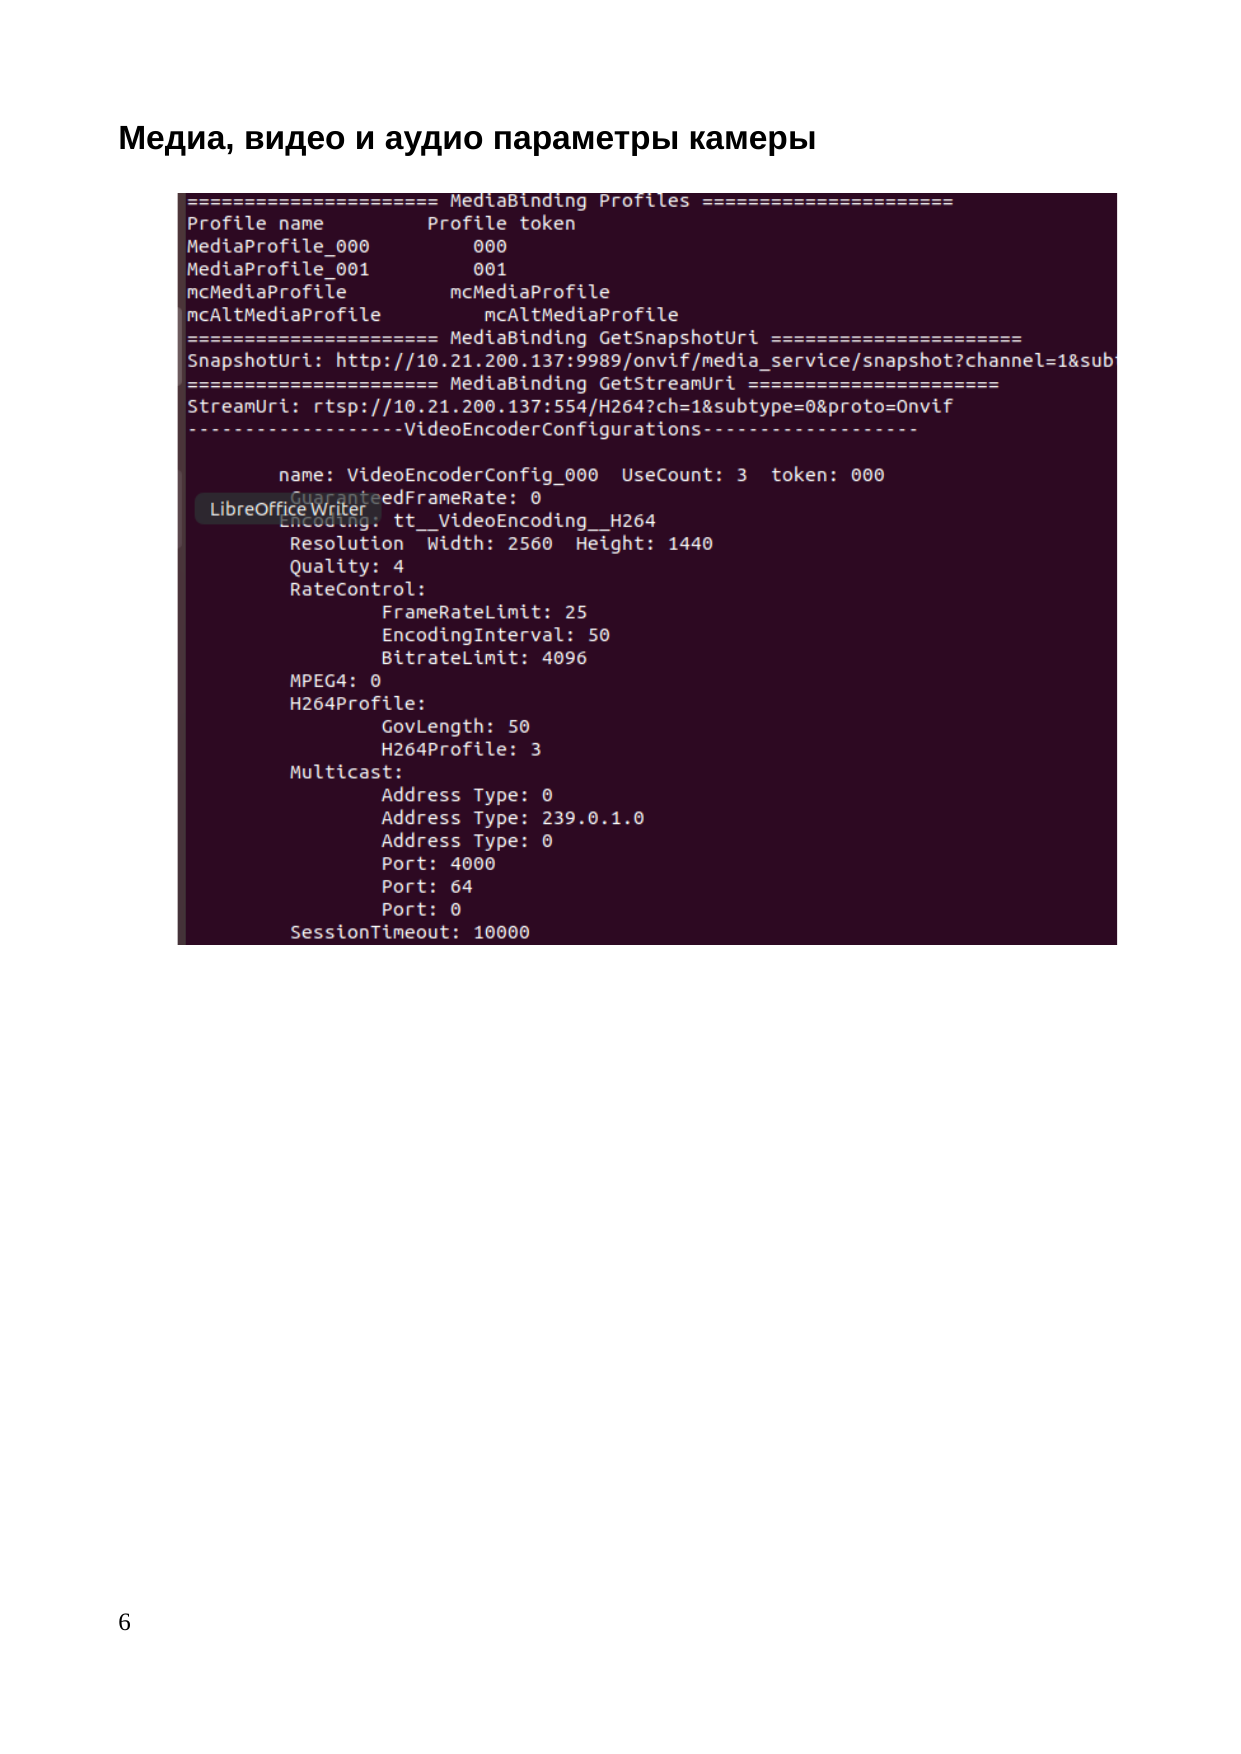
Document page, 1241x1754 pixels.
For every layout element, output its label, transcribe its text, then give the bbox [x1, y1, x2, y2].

subtitle Медиа, видео и аудио параметры камеры [118, 118, 1122, 157]
picture [177, 193, 1118, 945]
